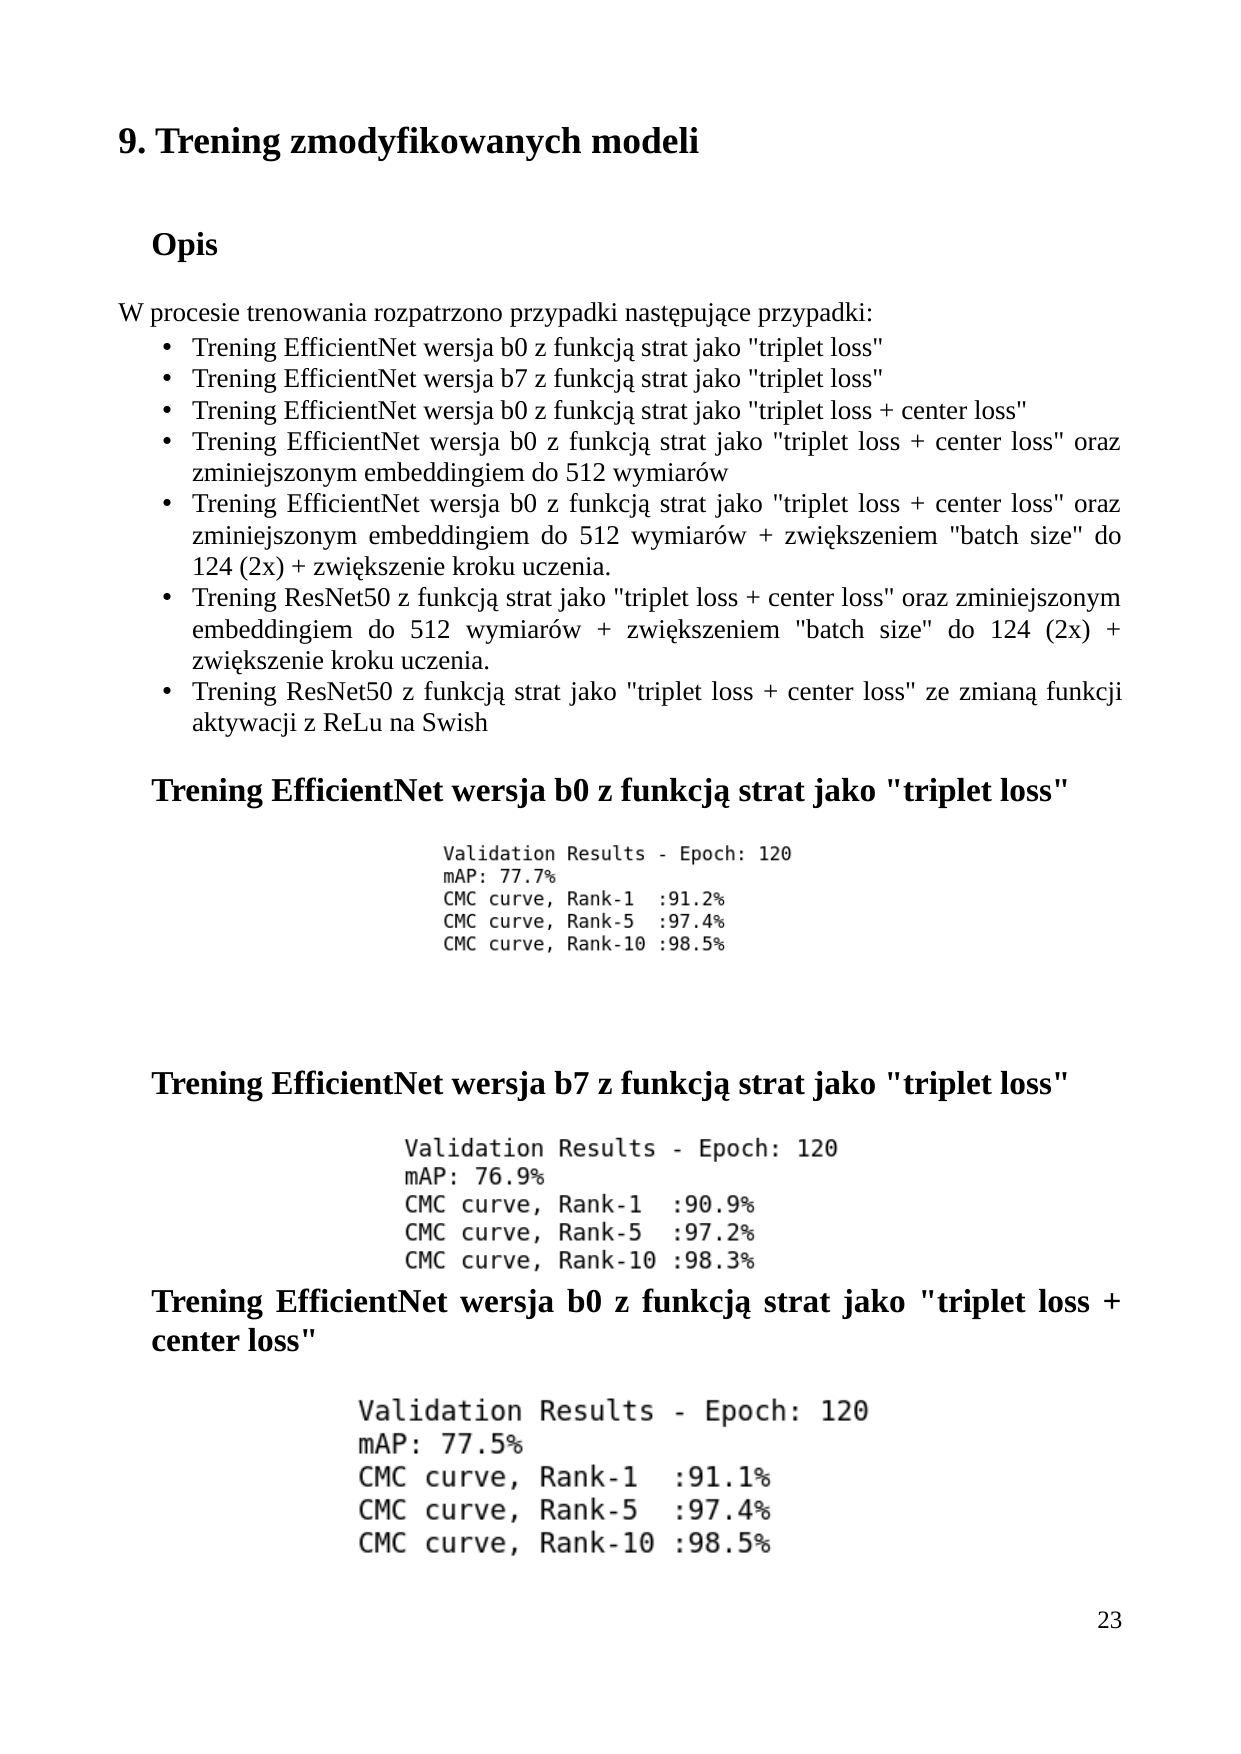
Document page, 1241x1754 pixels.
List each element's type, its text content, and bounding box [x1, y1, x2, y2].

list Trening EfficientNet wersja b0 z funkcją strat jako "triplet loss + center loss" oraz zminiejszonym embeddingiem do 512 wymiarów + zwiększeniem "batch size" do 124 (2x) + zwiększenie kroku uczenia. [162, 488, 1122, 581]
picture [398, 1134, 843, 1282]
subtitle Trening EfficientNet wersja b0 z funkcją strat jako "triplet loss" [151, 771, 1122, 809]
list Trening EfficientNet wersja b0 z funkcją strat jako "triplet loss" [162, 331, 1122, 363]
subtitle Trening EfficientNet wersja b0 z funkcją strat jako "triplet loss + center loss" [151, 1168, 1122, 1358]
subtitle Trening EfficientNet wersja b7 z funkcją strat jako "triplet loss" [151, 1063, 1122, 1102]
picture [439, 842, 802, 959]
list Trening EfficientNet wersja b0 z funkcją strat jako "triplet loss + center loss" oraz zminiejszonym embeddingiem do 512 wymiarów [162, 425, 1122, 488]
subtitle 9. Trening zmodyfikowanych modeli [118, 118, 1122, 161]
picture [352, 1391, 889, 1567]
subtitle Opis [151, 224, 1122, 263]
list Trening ResNet50 z funkcją strat jako "triplet loss + center loss" ze zmianą funkcji aktywacji z ReLu na Swish [162, 675, 1122, 738]
list Trening ResNet50 z funkcją strat jako "triplet loss + center loss" oraz zminiejszonym embeddingiem do 512 wymiarów + zwiększeniem "batch size" do 124 (2x) + zwiększenie kroku uczenia. [162, 581, 1122, 675]
text W procesie trenowania rozpatrzono przypadki następujące przypadki: [118, 296, 1122, 327]
list Trening EfficientNet wersja b7 z funkcją strat jako "triplet loss" [162, 363, 1122, 394]
list Trening EfficientNet wersja b0 z funkcją strat jako "triplet loss + center loss" [162, 394, 1122, 425]
